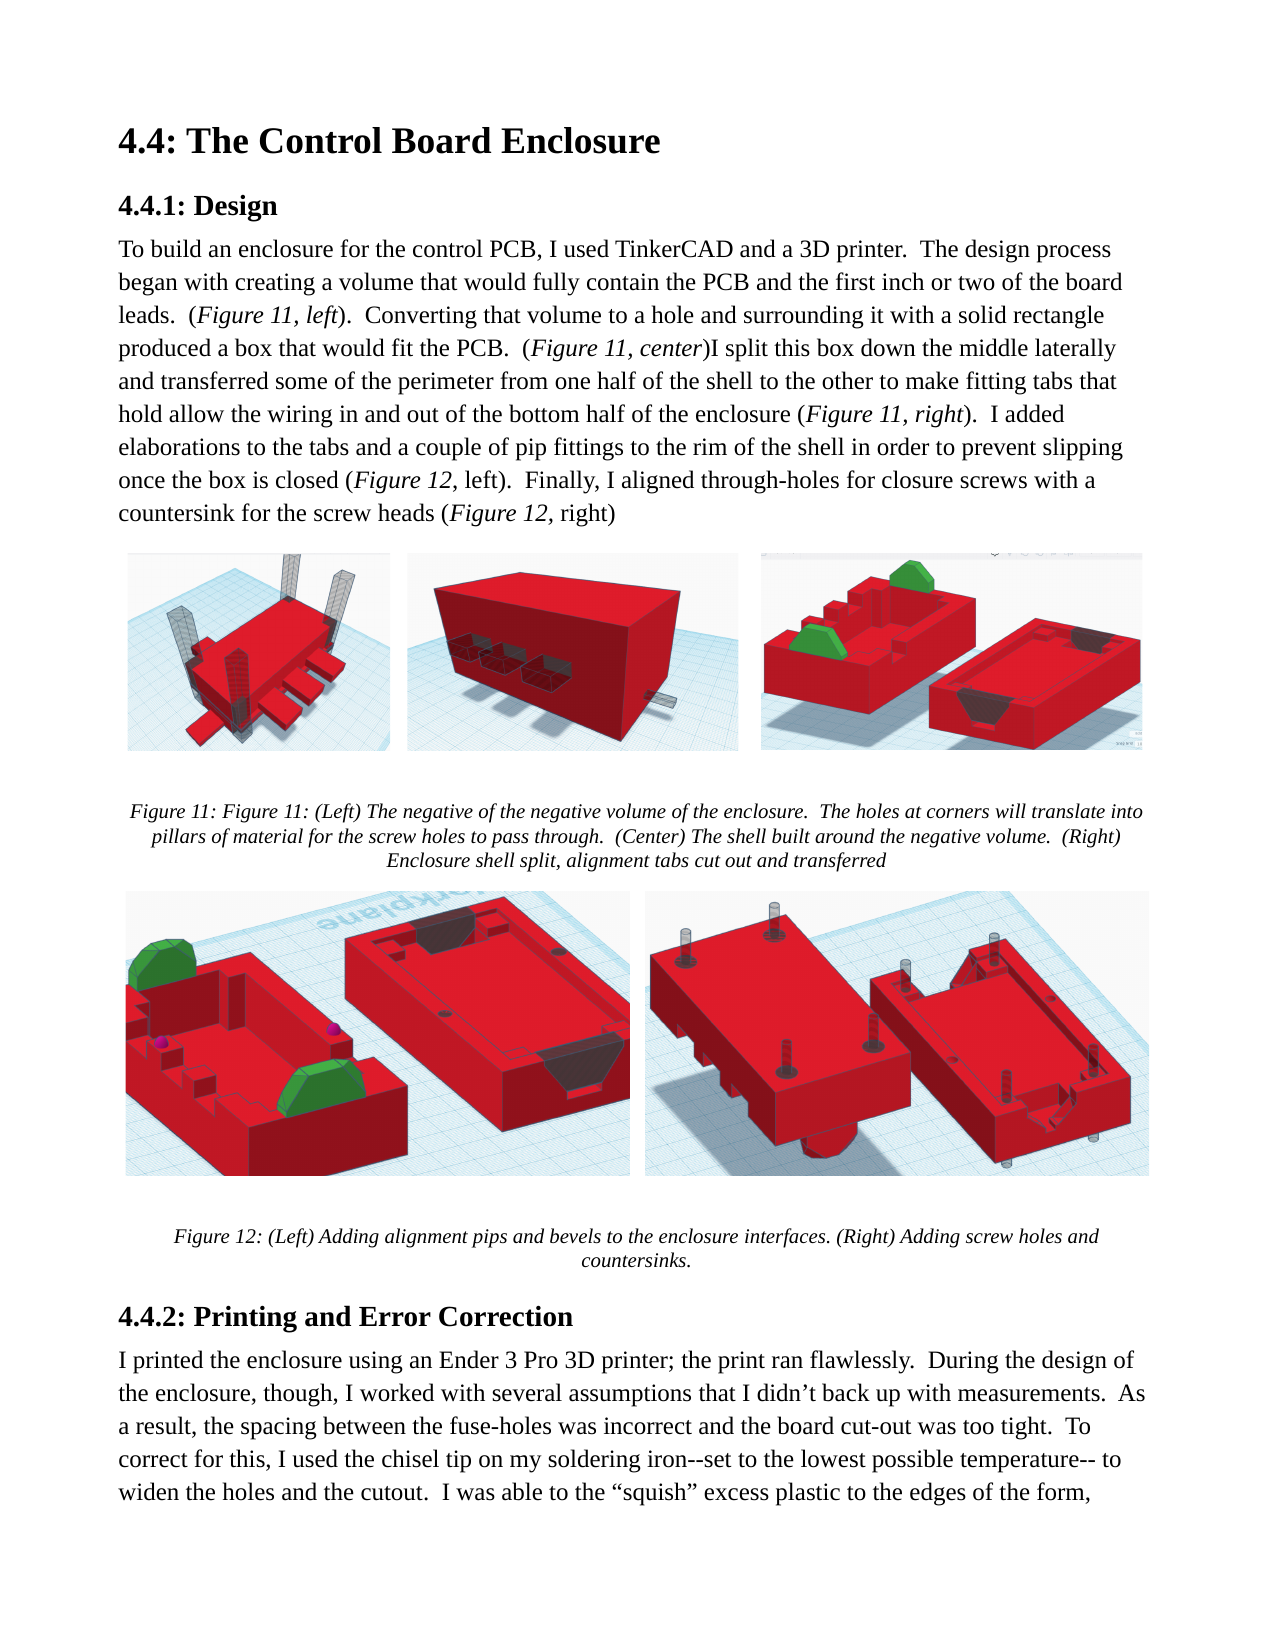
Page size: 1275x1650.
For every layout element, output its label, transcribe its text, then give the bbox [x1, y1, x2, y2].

table_header [118, 546, 399, 787]
picture [127, 553, 390, 751]
text I printed the enclosure using an Ender 3 Pro 3D printer; the print ran flawlessly. During the design of the enclosure, though, I worked with several assumptions that I didn’t back up with measurements. As a result, the spacing between the fuse-holes was incorrect and the board cut-out was too tight. To correct for this, I used the chisel tip on my soldering iron--set to the lowest possible temperature-- to widen the holes and the cutout. I was able to the “squish” excess plastic to the edges of the form, [118, 1345, 1157, 1506]
table_header [400, 546, 746, 787]
picture [125, 891, 630, 1176]
text Figure 11: Figure 11: (Left) The negative of the negative volume of the enclosure. The holes at corners will translate into pillars of material for the screw holes to pass through. (Center) The shell built around the negative volume. (Right) Enclosure shell split, alignment tabs cut out and transferred [118, 799, 1157, 872]
text To build an enclosure for the control PCB, I used TinkerCAD and a 3D printer. The design process began with creating a volume that would fully contain the PCB and the first inch or two of the board leads. (Figure 11, left). Converting that volume to a hole and surrounding it with a solid rectangle produced a box that would fit the PCB. (Figure 11, center)I split this box down the middle laterally and transferred some of the perimeter from one half of the shell to the other to make fitting tabs that hold allow the wiring in and out of the bottom half of the enclosure (Figure 11, right). I added elaborations to the tabs and a couple of pip fittings to the rim of the shell in order to prevent slipping once the box is closed (Figure 12, left). Finally, I aligned through-holes for closure screws with a countersink for the screw heads (Figure 12, right) [118, 234, 1157, 527]
picture [407, 553, 739, 751]
subtitle 4.4: The Control Board Enclosure [118, 118, 1157, 161]
subtitle 4.4.1: Design [118, 188, 1157, 222]
table_header [638, 884, 1157, 1212]
text Figure 12: (Left) Adding alignment pips and bevels to the enclosure interfaces. (Right) Adding screw holes and countersinks. [118, 1224, 1157, 1272]
table_header [746, 546, 1157, 787]
picture [645, 891, 1150, 1176]
table_header [118, 884, 637, 1212]
subtitle 4.4.2: Printing and Error Correction [118, 1299, 1157, 1333]
picture [761, 553, 1143, 750]
